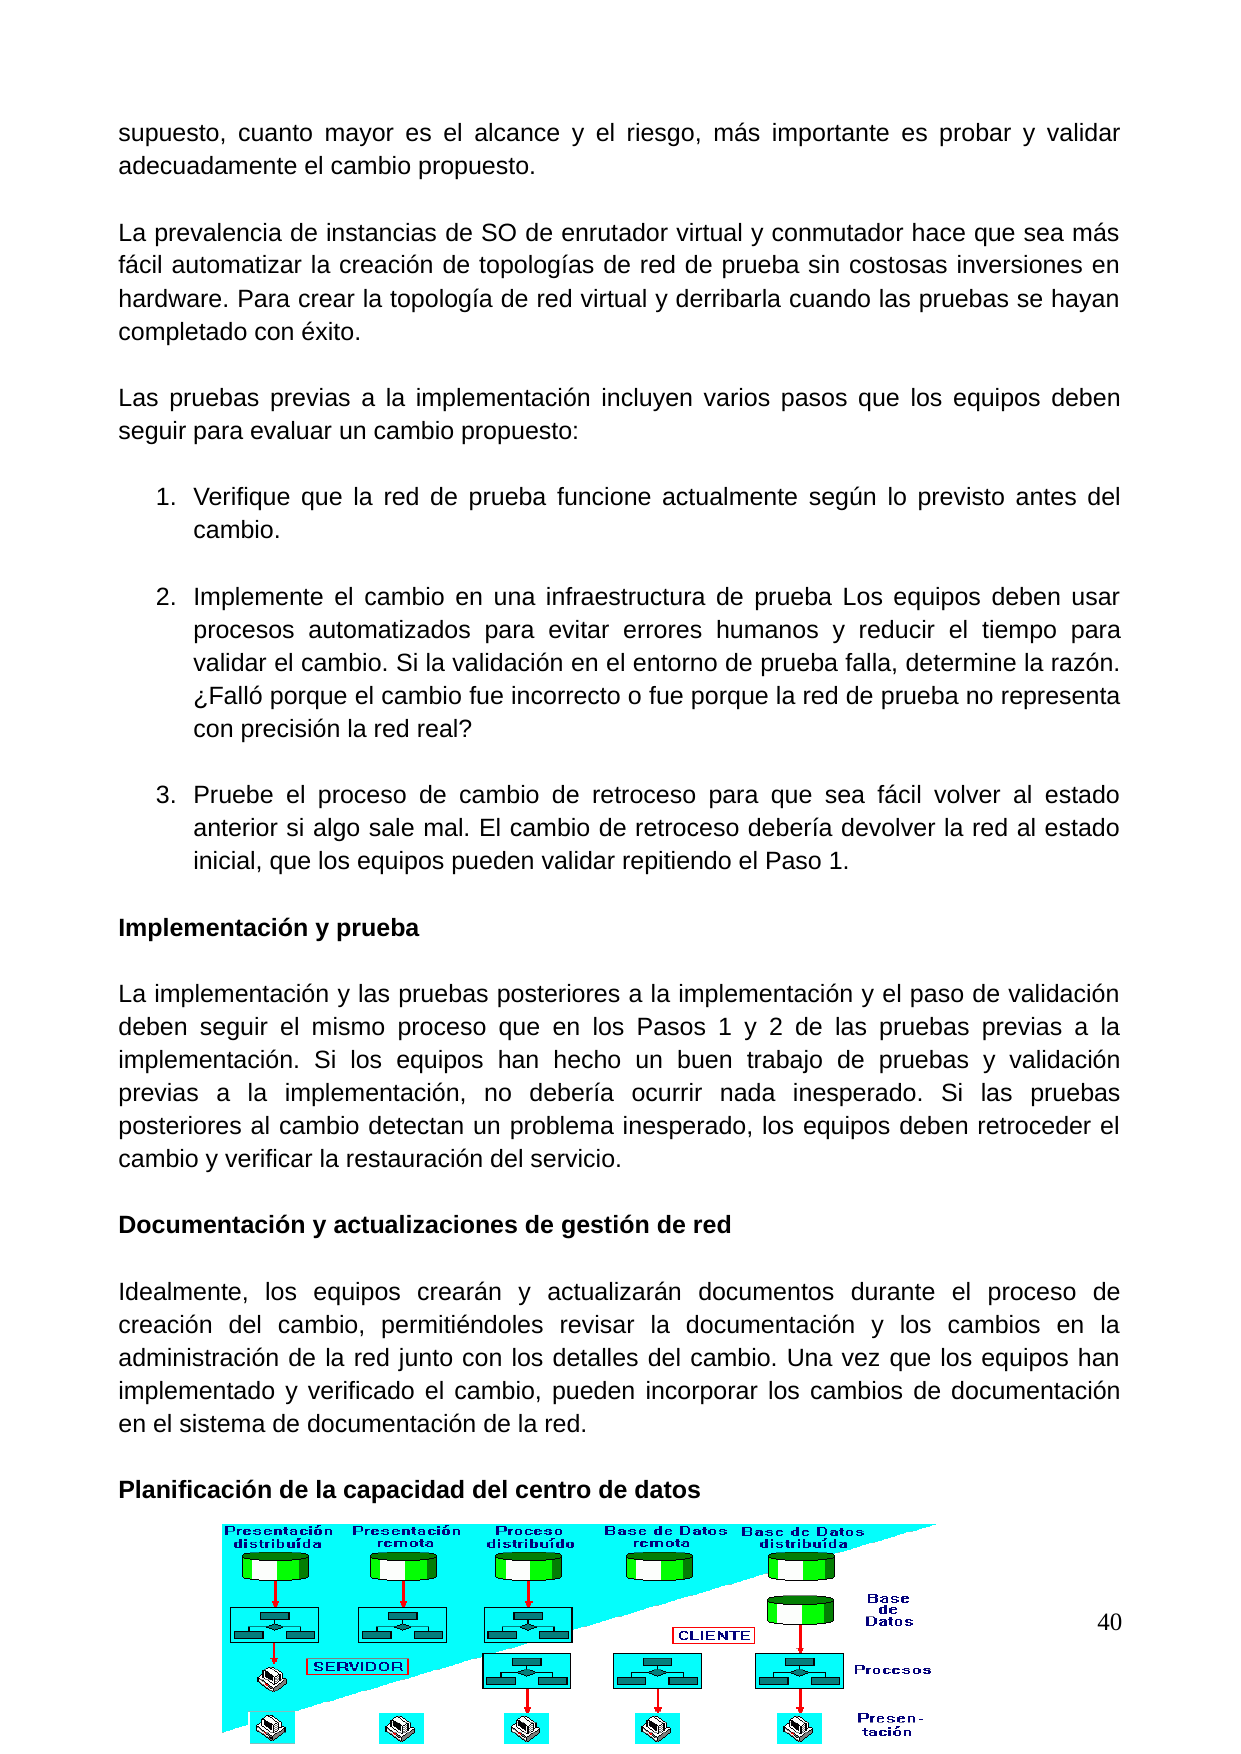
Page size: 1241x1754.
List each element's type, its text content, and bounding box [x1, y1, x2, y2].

text supuesto, cuanto mayor es el alcance y el riesgo, más importante es probar y validar adecuadamente el cambio propuesto. [118, 118, 1122, 180]
text Implementación y prueba [118, 912, 1122, 941]
text Planificación de la capacidad del centro de datos [118, 1475, 1122, 1504]
list Implemente el cambio en una infraestructura de prueba Los equipos deben usar procesos automatizados para evitar errores humanos y reducir el tiempo para validar el cambio. Si la validación en el entorno de prueba falla, determine la razón. ¿Falló porque el cambio fue incorrecto o fue porque la red de prueba no representa con precisión la red real? [156, 582, 1122, 742]
text La implementación y las pruebas posteriores a la implementación y el paso de validación deben seguir el mismo proceso que en los Pasos 1 y 2 de las pruebas previas a la implementación. Si los equipos han hecho un buen trabajo de pruebas y validación previas a la implementación, no debería ocurrir nada inesperado. Si las pruebas posteriores al cambio detectan un problema inesperado, los equipos deben retroceder el cambio y verificar la restauración del servicio. [118, 979, 1122, 1173]
text La prevalencia de instancias de SO de enrutador virtual y conmutador hace que sea más fácil automatizar la creación de topologías de red de prueba sin costosas inversiones en hardware. Para crear la topología de red virtual y derribarla cuando las pruebas se hayan completado con éxito. [118, 217, 1122, 345]
text Idealmente, los equipos crearán y actualizarán documentos durante el proceso de creación del cambio, permitiéndoles revisar la documentación y los cambios en la administración de la red junto con los detalles del cambio. Una vez que los equipos han implementado y verificado el cambio, pueden incorporar los cambios de documentación en el sistema de documentación de la red. [118, 1277, 1122, 1437]
list Pruebe el proceso de cambio de retroceso para que sea fácil volver al estado anterior si algo sale mal. El cambio de retroceso debería devolver la red al estado inicial, que los equipos pueden validar repitiendo el Paso 1. [156, 780, 1122, 875]
text Las pruebas previas a la implementación incluyen varios pasos que los equipos deben seguir para evaluar un cambio propuesto: [118, 383, 1122, 445]
list Verifique que la red de prueba funcione actualmente según lo previsto antes del cambio. [156, 482, 1122, 544]
picture [219, 1521, 943, 1754]
text Documentación y actualizaciones de gestión de red [118, 1210, 1122, 1239]
